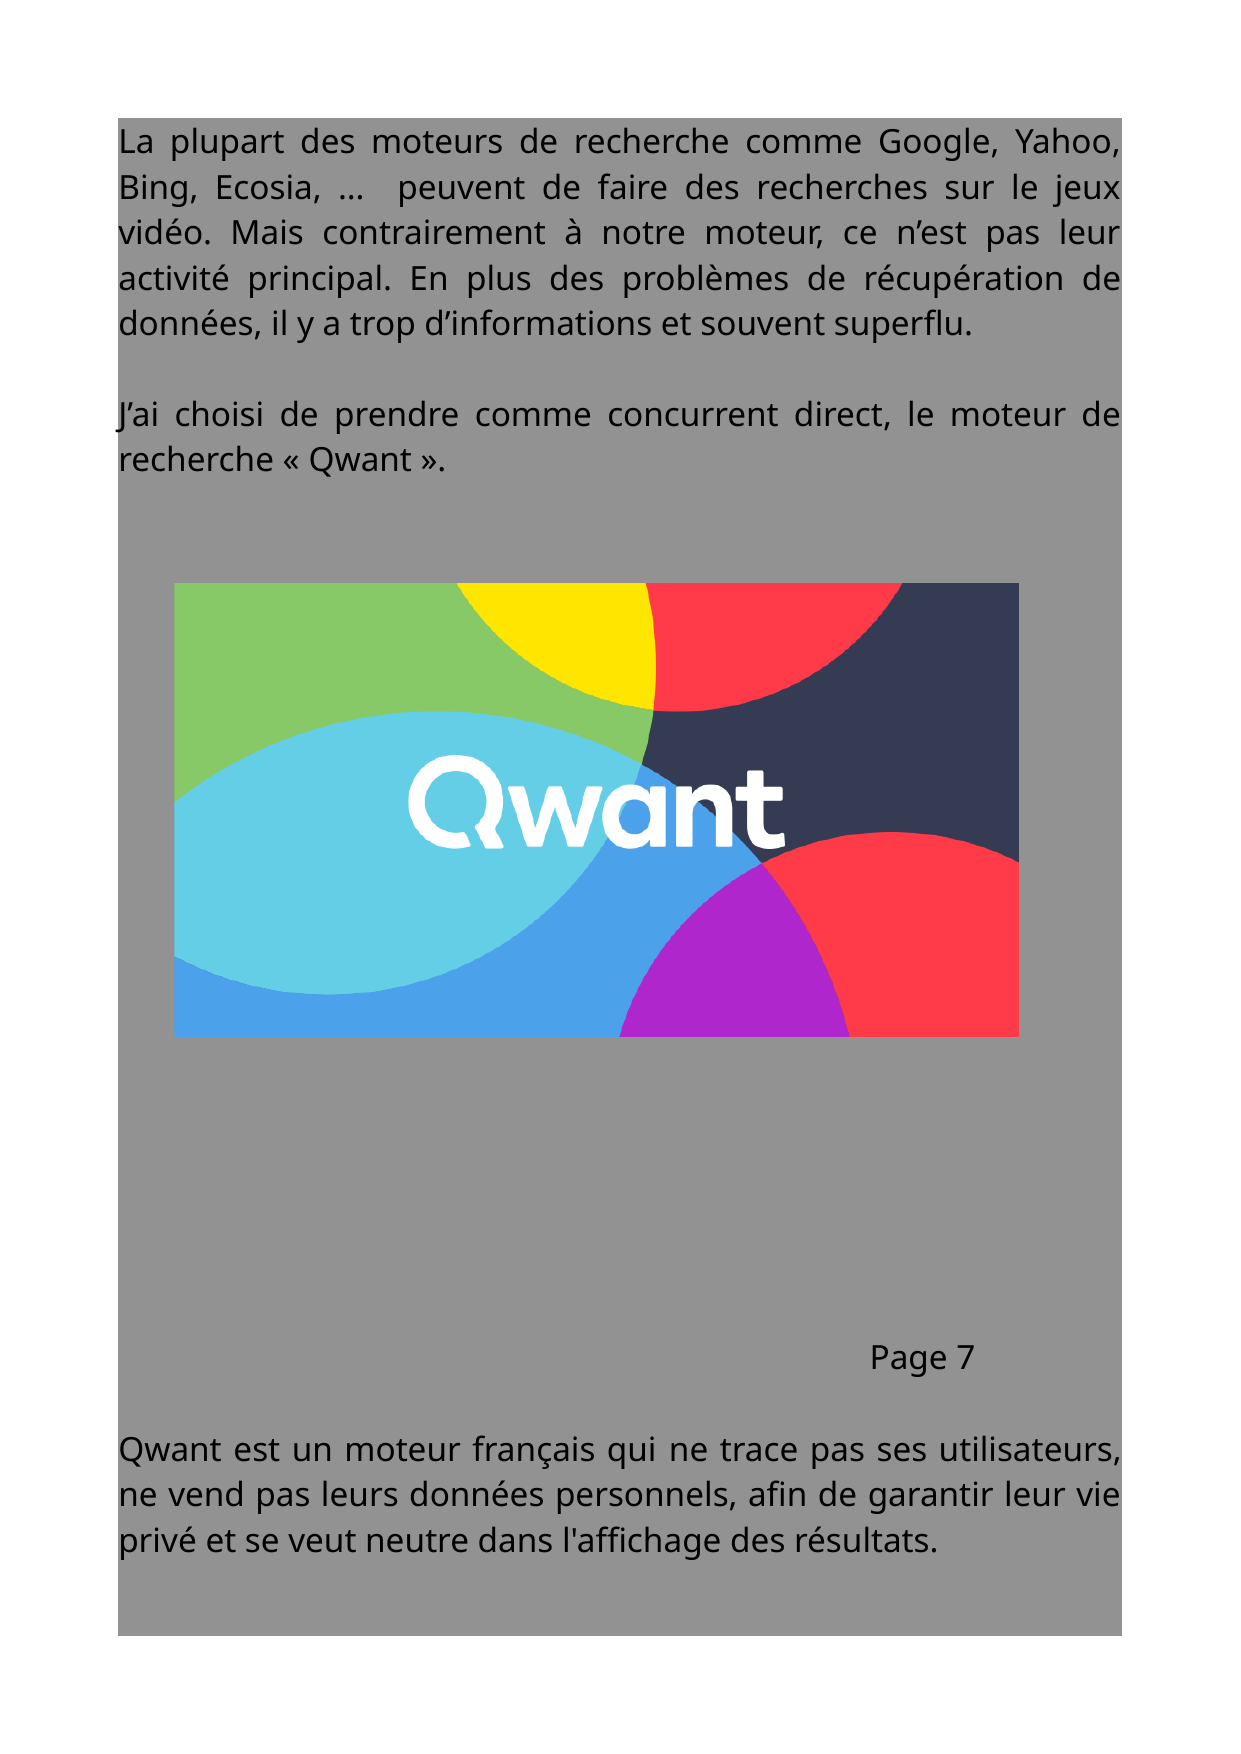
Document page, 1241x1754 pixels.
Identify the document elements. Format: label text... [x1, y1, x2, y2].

picture [174, 583, 1019, 1037]
text Page 7 [118, 1329, 1122, 1380]
text La plupart des moteurs de recherche comme Google, Yahoo, Bing, Ecosia, … peuvent de faire des recherches sur le jeux vidéo. Mais contrairement à notre moteur, ce n’est pas leur activité principal. En plus des problèmes de récupération de données, il y a trop d’informations et souvent superflu. [118, 118, 1122, 345]
text Qwant est un moteur français qui ne trace pas ses utilisateurs, ne vend pas leurs données personnels, afin de garantir leur vie privé et se veut neutre dans l'affichage des résultats. [118, 1426, 1122, 1562]
text J’ai choisi de prendre comme concurrent direct, le moteur de recherche « Qwant ». [118, 391, 1122, 481]
